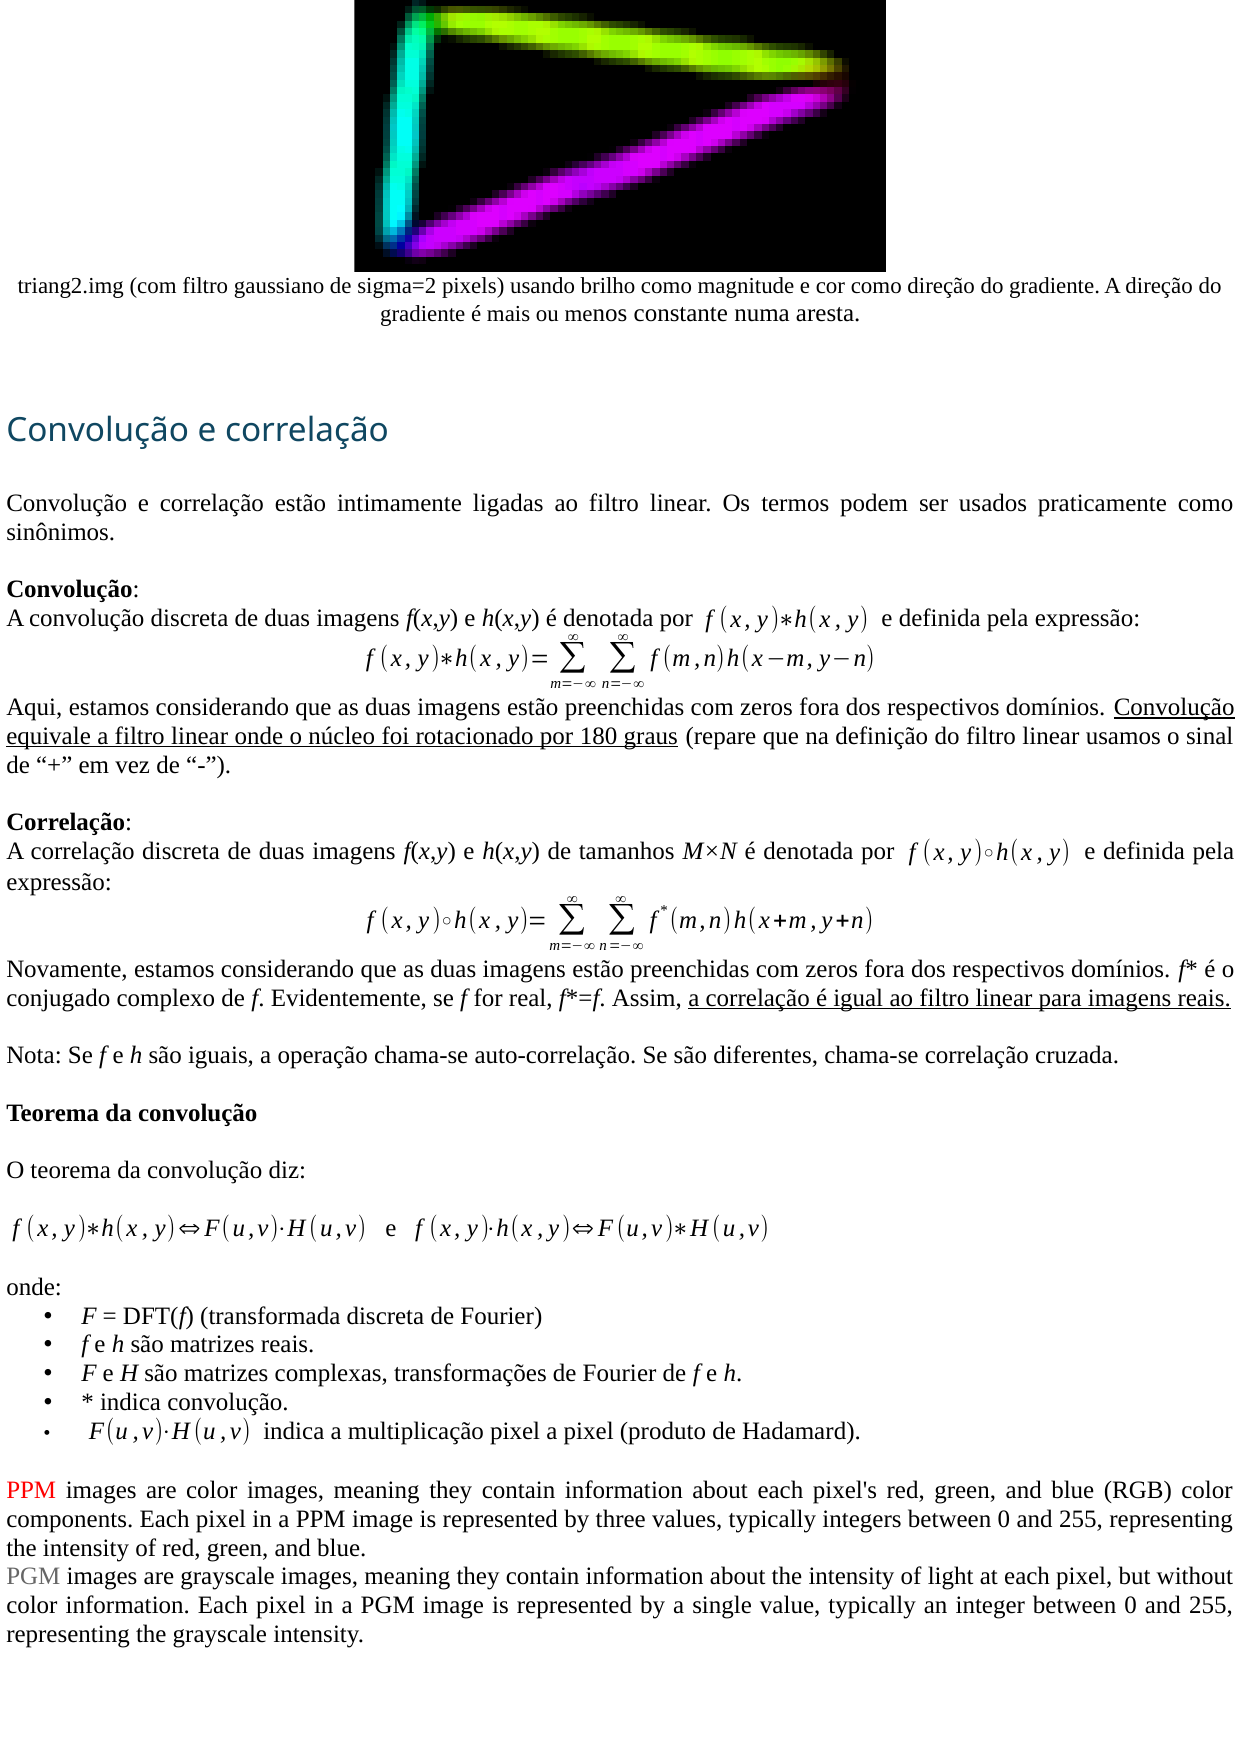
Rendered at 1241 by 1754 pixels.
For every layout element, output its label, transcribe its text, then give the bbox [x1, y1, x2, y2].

text onde: [6, 1272, 1234, 1301]
text O teorema da convolução diz: [6, 1155, 1234, 1184]
text A convolução discreta de duas imagens f(x,y) e h(x,y) é denotada por e definida pela expressão: [6, 603, 1234, 634]
list F e H são matrizes complexas, transformações de Fourier de f e h. [43, 1358, 1234, 1387]
text Convolução e correlação estão intimamente ligadas ao filtro linear. Os termos podem ser usados praticamente como sinônimos. [6, 488, 1234, 546]
list f e h são matrizes reais. [43, 1329, 1234, 1358]
list F = DFT(f) (transformada discreta de Fourier) [43, 1301, 1234, 1329]
list indica a multiplicação pixel a pixel (produto de Hadamard). [43, 1416, 1234, 1446]
text PPM images are color images, meaning they contain information about each pixel's red, green, and blue (RGB) color components. Each pixel in a PPM image is represented by three values, typically integers between 0 and 255, representing the intensity of red, green, and blue. [6, 1475, 1234, 1561]
text Aqui, estamos considerando que as duas imagens estão preenchidas com zeros fora dos respectivos domínios. Convolução equivale a filtro linear onde o núcleo foi rotacionado por 180 graus (repare que na definição do filtro linear usamos o sinal de “+” em vez de “-”). [6, 692, 1234, 778]
list * indica convolução. [43, 1387, 1234, 1416]
text e [6, 1213, 1234, 1243]
text Convolução: [6, 574, 1234, 603]
subtitle Convolução e correlação [6, 406, 1234, 451]
text Teorema da convolução [6, 1098, 1234, 1126]
text A correlação discreta de duas imagens f(x,y) e h(x,y) de tamanhos M×N é denotada por e definida pela expressão: [6, 836, 1234, 895]
text triang2.img (com filtro gaussiano de sigma=2 pixels) usando brilho como magnitude e cor como direção do gradiente. A direção do gradiente é mais ou menos constante numa aresta. [6, 272, 1234, 327]
text Correlação: [6, 807, 1234, 836]
text PGM images are grayscale images, meaning they contain information about the intensity of light at each pixel, but without color information. Each pixel in a PGM image is represented by a single value, typically an integer between 0 and 255, representing the grayscale intensity. [6, 1561, 1234, 1648]
text Novamente, estamos considerando que as duas imagens estão preenchidas com zeros fora dos respectivos domínios. f* é o conjugado complexo de f. Evidentemente, se f for real, f*=f. Assim, a correlação é igual ao filtro linear para imagens reais. [6, 954, 1234, 1011]
picture [354, 0, 886, 272]
text Nota: Se f e h são iguais, a operação chama-se auto-correlação. Se são diferentes, chama-se correlação cruzada. [6, 1040, 1234, 1069]
